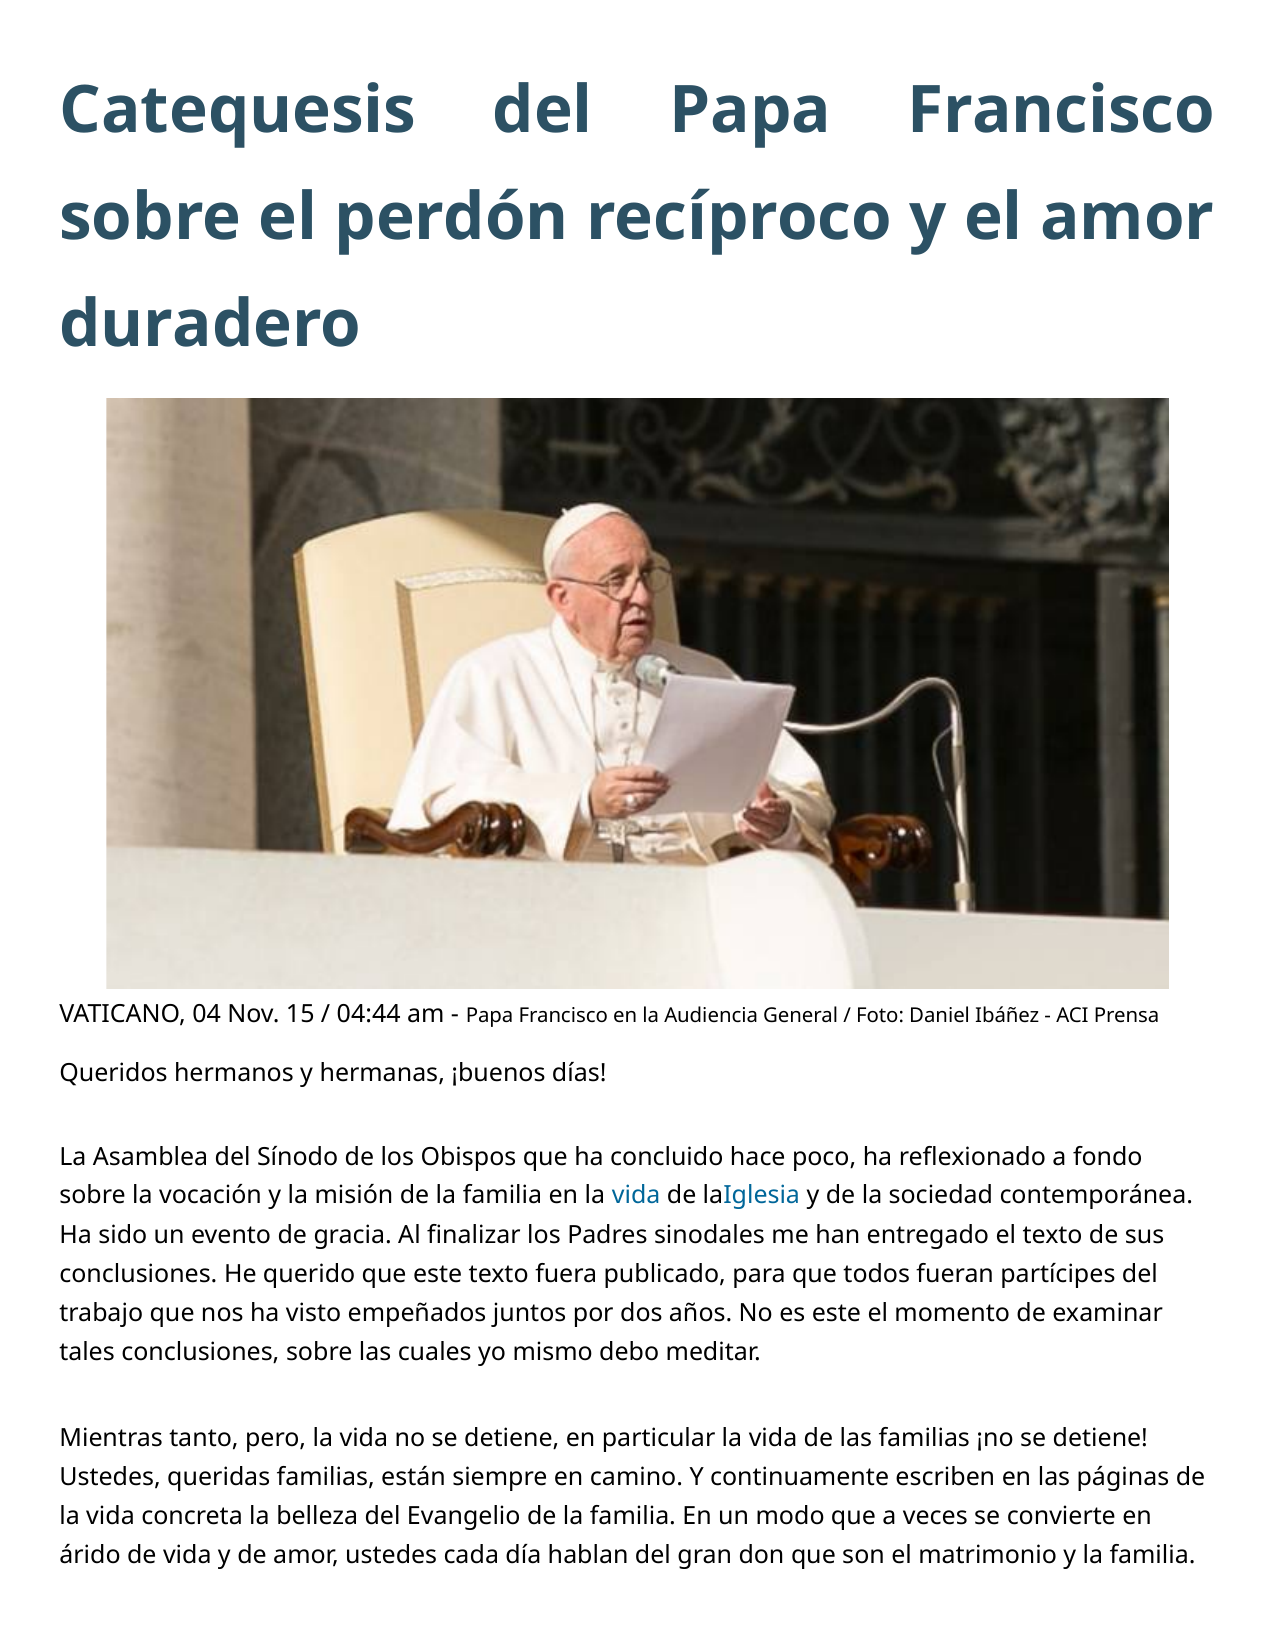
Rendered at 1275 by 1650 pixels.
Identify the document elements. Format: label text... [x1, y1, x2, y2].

subtitle Catequesis del Papa Francisco sobre el perdón recíproco y el amor duradero [59, 62, 1216, 366]
text VATICANO, 04 Nov. 15 / 04:44 am - Papa Francisco en la Audiencia General / Foto: Daniel Ibáñez - ACI Prensa [59, 401, 1216, 1030]
text Queridos hermanos y hermanas, ¡buenos días! [59, 1054, 1216, 1088]
picture [106, 398, 1169, 989]
text La Asamblea del Sínodo de los Obispos que ha concluido hace poco, ha reflexionado a fondo sobre la vocación y la misión de la familia en la vida de laIglesia y de la sociedad contemporánea. Ha sido un evento de gracia. Al finalizar los Padres sinodales me han entregado el texto de sus conclusiones. He querido que este texto fuera publicado, para que todos fueran partícipes del trabajo que nos ha visto empeñados juntos por dos años. No es este el momento de examinar tales conclusiones, sobre las cuales yo mismo debo meditar. [59, 1133, 1216, 1367]
text Mientras tanto, pero, la vida no se detiene, en particular la vida de las familias ¡no se detiene! Ustedes, queridas familias, están siempre en camino. Y continuamente escriben en las páginas de la vida concreta la belleza del Evangelio de la familia. En un modo que a veces se convierte en árido de vida y de amor, ustedes cada día hablan del gran don que son el matrimonio y la familia. [59, 1414, 1216, 1571]
